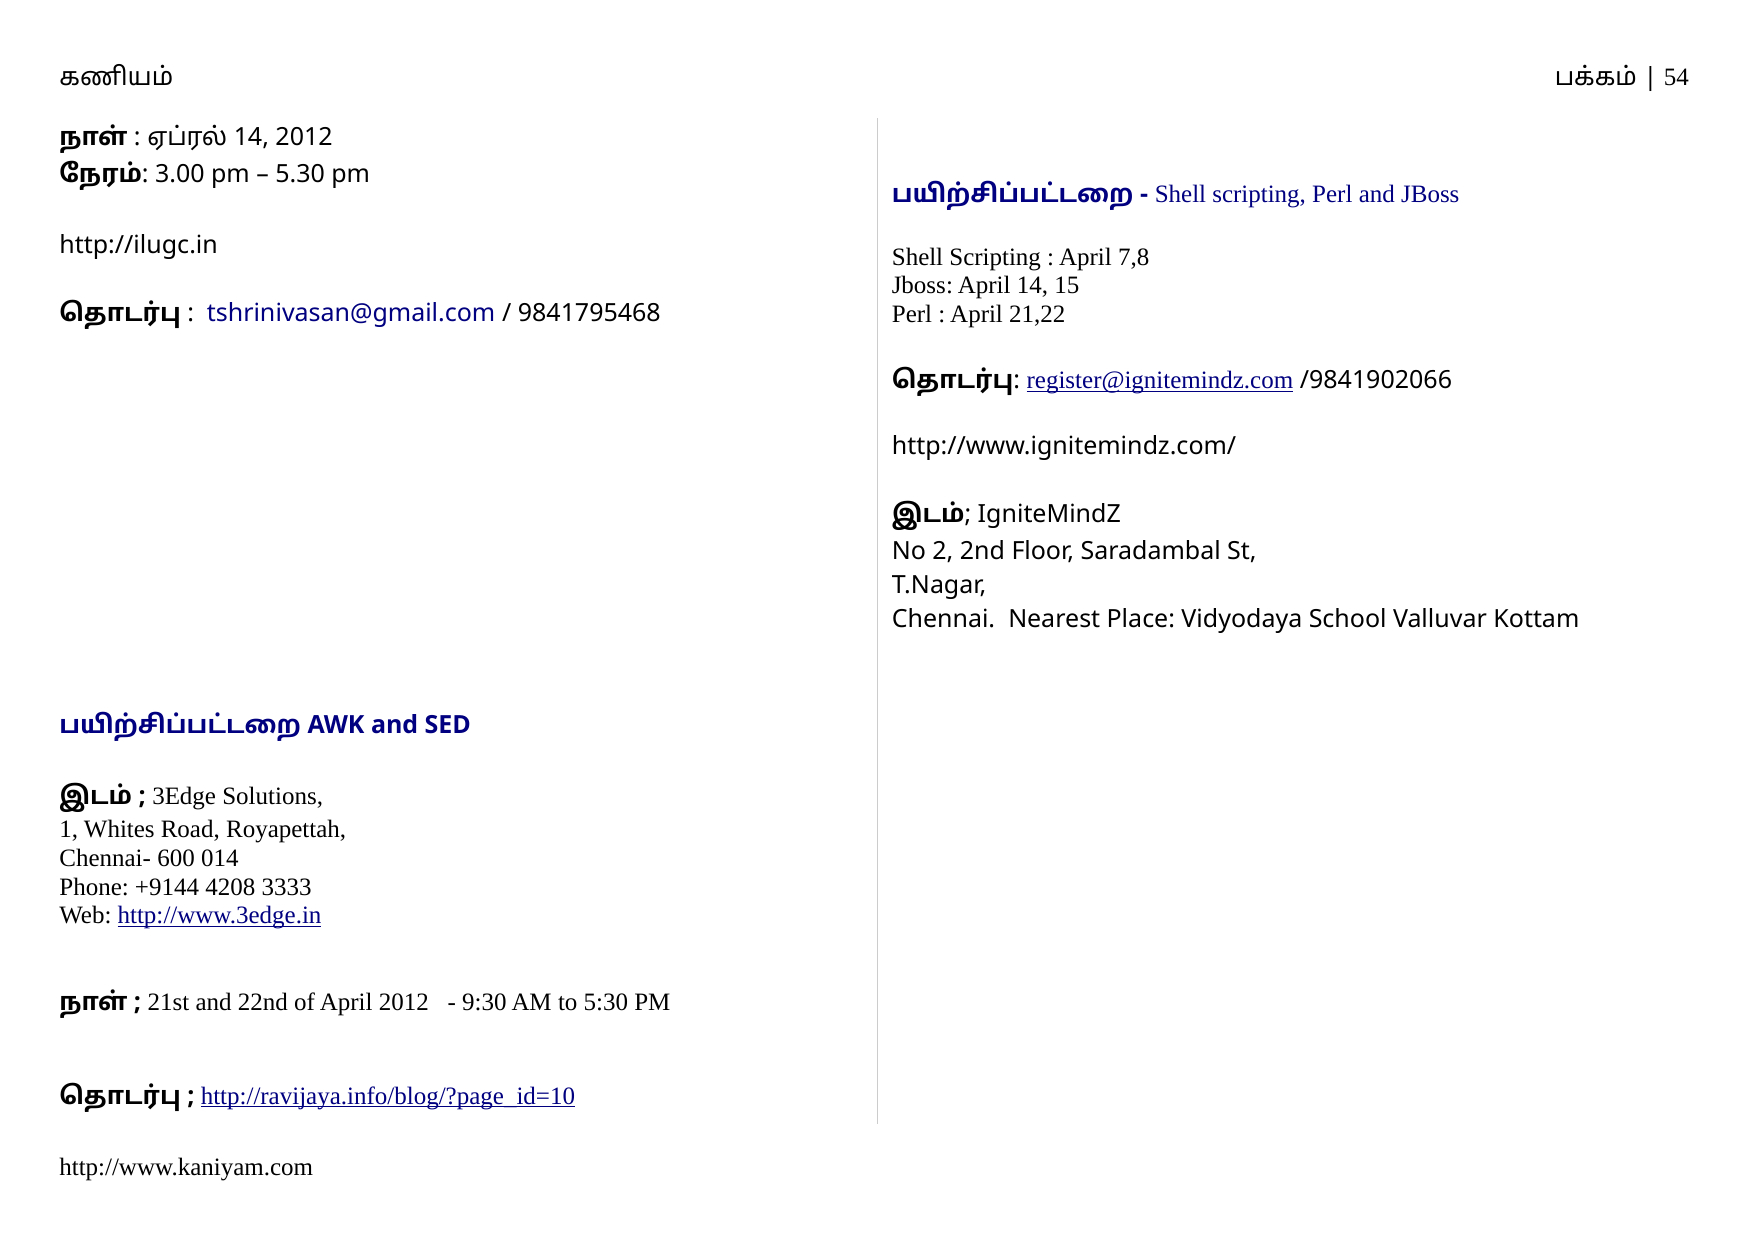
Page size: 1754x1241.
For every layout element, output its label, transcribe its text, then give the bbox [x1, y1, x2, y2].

text இடம் ; 3Edge Solutions, 1, Whites Road, Royapettah, Chennai- 600 014 Phone: +9144 4208 3333 Web: http://www.3edge.in [59, 777, 862, 929]
text http://ilugc.in [59, 227, 862, 261]
text நாள் : ஏப்ரல் 14, 2012 [59, 118, 862, 156]
text Perl : April 21,22 [892, 299, 1695, 328]
text Shell Scripting : April 7,8 [892, 242, 1695, 271]
text இடம்; IgniteMindZ No 2, 2nd Floor, Saradambal St, T.Nagar, Chennai. Nearest Place: Vidyodaya School Valluvar Kottam [892, 496, 1695, 635]
text தொடர்பு : tshrinivasan@gmail.com / 9841795468 [59, 295, 862, 332]
text தொடர்பு ; http://ravijaya.info/blog/?page_id=10 [59, 1078, 862, 1114]
text தொடர்பு: register@ignitemindz.com /9841902066 [892, 362, 1695, 399]
text http://www.ignitemindz.com/ [892, 428, 1695, 462]
text நேரம்: 3.00 pm – 5.30 pm [59, 156, 862, 192]
text பயிற்சிப்பட்டறை - Shell scripting, Perl and JBoss [892, 176, 1695, 213]
text நாள் ; 21st and 22nd of April 2012 - 9:30 AM to 5:30 PM [59, 983, 862, 1020]
text பயிற்சிப்பட்டறை AWK and SED [59, 706, 862, 743]
text Jboss: April 14, 15 [892, 271, 1695, 299]
